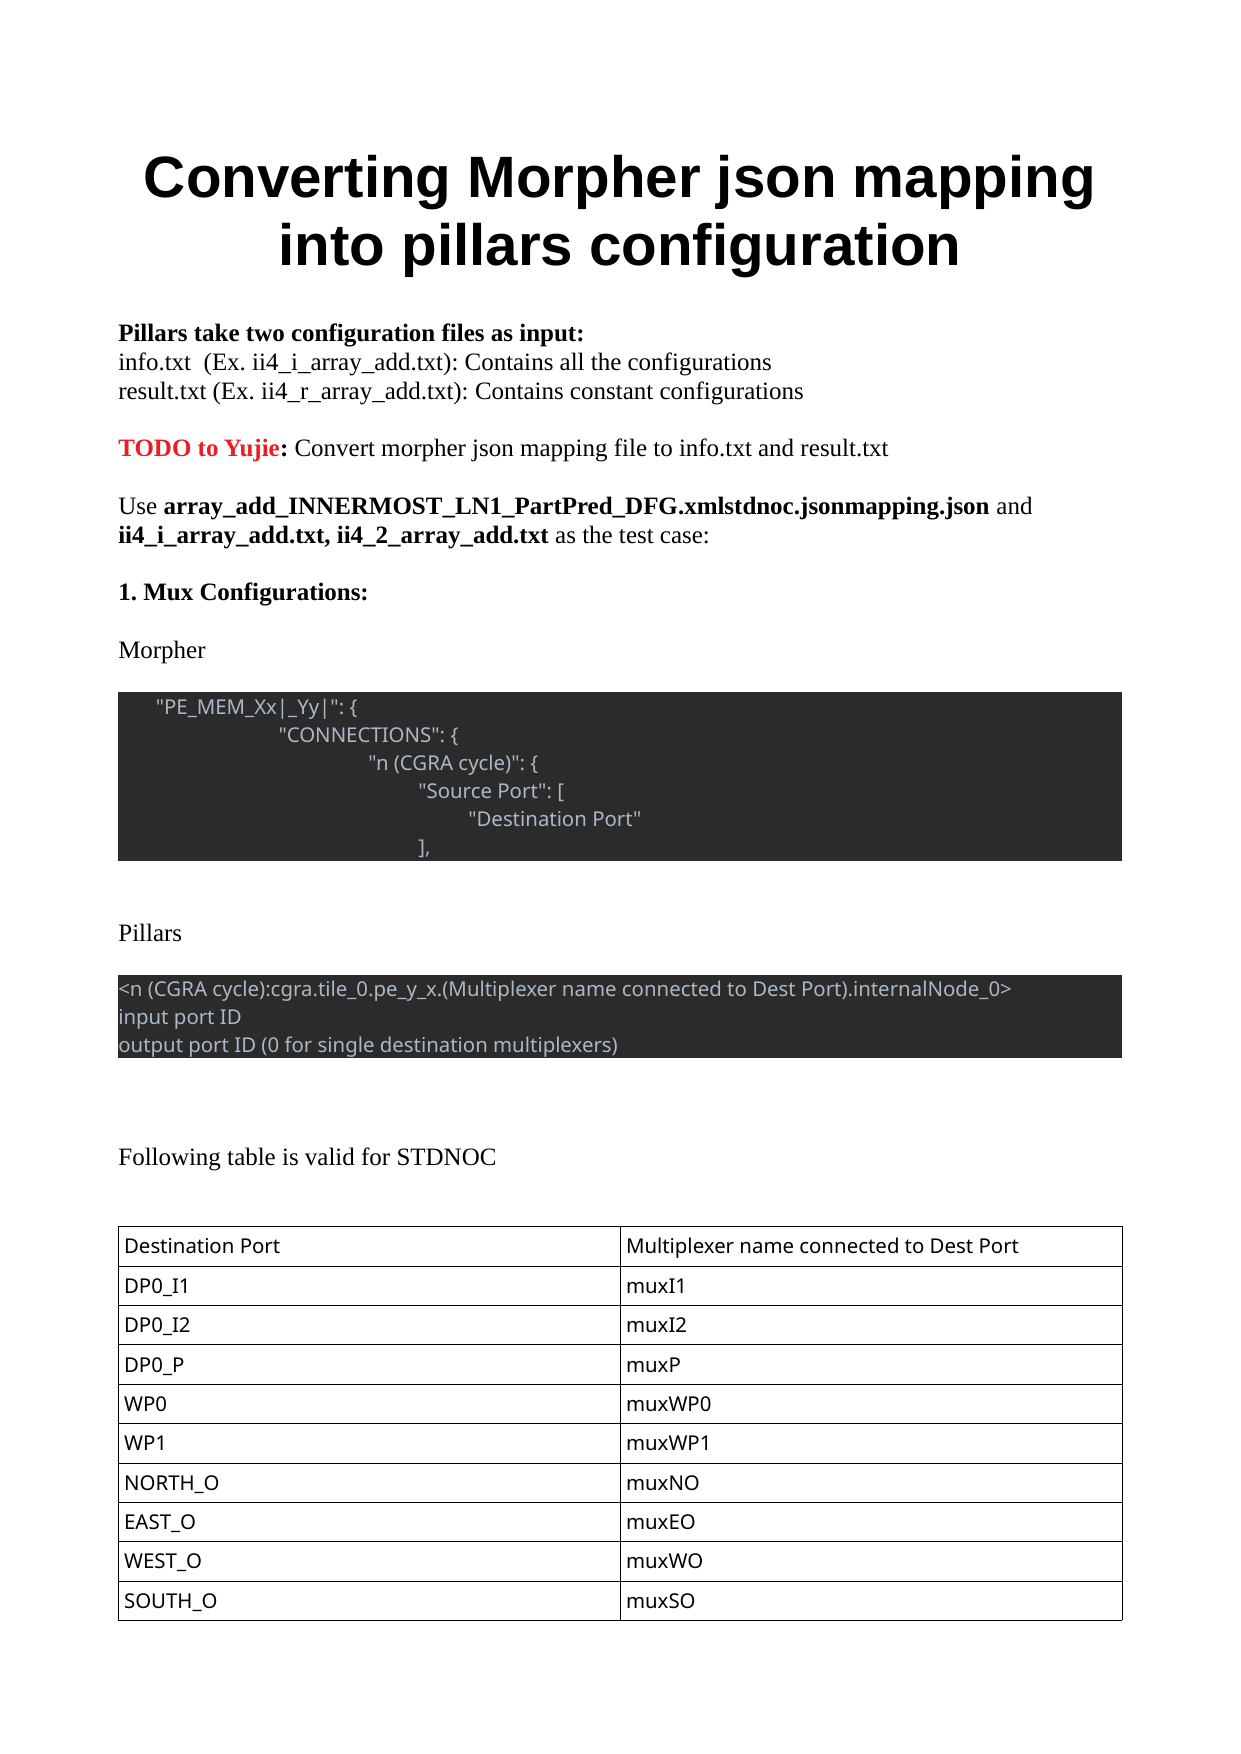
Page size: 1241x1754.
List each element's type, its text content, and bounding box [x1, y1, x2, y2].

table_cell muxI1 [621, 1267, 1122, 1305]
table_cell muxEO [621, 1503, 1122, 1541]
text "n (CGRA cycle)": { [118, 748, 1122, 777]
text Pillars [118, 918, 1122, 947]
table_cell NORTH_O [119, 1464, 620, 1502]
table_cell muxWP0 [621, 1385, 1122, 1423]
table_cell muxI2 [621, 1306, 1122, 1344]
table_cell SOUTH_O [119, 1582, 620, 1620]
table_cell muxWO [621, 1542, 1122, 1581]
text 1. Mux Configurations: [118, 577, 1122, 606]
table_header Multiplexer name connected to Dest Port [621, 1227, 1122, 1266]
text result.txt (Ex. ii4_r_array_add.txt): Contains constant configurations [118, 376, 1122, 405]
table_cell DP0_I2 [119, 1306, 620, 1344]
table_cell EAST_O [119, 1503, 620, 1541]
text "Destination Port" [118, 805, 1122, 833]
table_cell DP0_P [119, 1345, 620, 1384]
text "CONNECTIONS": { [118, 720, 1122, 748]
table_cell WP1 [119, 1424, 620, 1462]
table_cell WP0 [119, 1385, 620, 1423]
table_header Destination Port [119, 1227, 620, 1266]
text info.txt (Ex. ii4_i_array_add.txt): Contains all the configurations [118, 347, 1122, 376]
text Use array_add_INNERMOST_LN1_PartPred_DFG.xmlstdnoc.jsonmapping.json and ii4_i_array_add.txt, ii4_2_array_add.txt as the test case: [118, 491, 1122, 548]
table_cell muxWP1 [621, 1424, 1122, 1462]
text output port ID (0 for single destination multiplexers) [118, 1031, 1122, 1058]
text ], [118, 833, 1122, 861]
table_cell DP0_I1 [119, 1267, 620, 1305]
text "PE_MEM_Xx|_Yy|": { [118, 692, 1122, 720]
table_cell muxNO [621, 1464, 1122, 1502]
text Morpher [118, 635, 1122, 663]
text input port ID [118, 1003, 1122, 1031]
table_cell WEST_O [119, 1542, 620, 1581]
table_cell muxP [621, 1345, 1122, 1384]
text Following table is valid for STDNOC [118, 1142, 1122, 1171]
text "Source Port": [ [118, 777, 1122, 805]
text TODO to Yujie: Convert morpher json mapping file to info.txt and result.txt [118, 433, 1122, 462]
table_cell muxSO [621, 1582, 1122, 1620]
title Converting Morpher json mapping into pillars configuration [118, 143, 1122, 277]
text Pillars take two configuration files as input: [118, 318, 1122, 347]
text <n (CGRA cycle):cgra.tile_0.pe_y_x.(Multiplexer name connected to Dest Port).internalNode_0> [118, 975, 1122, 1003]
